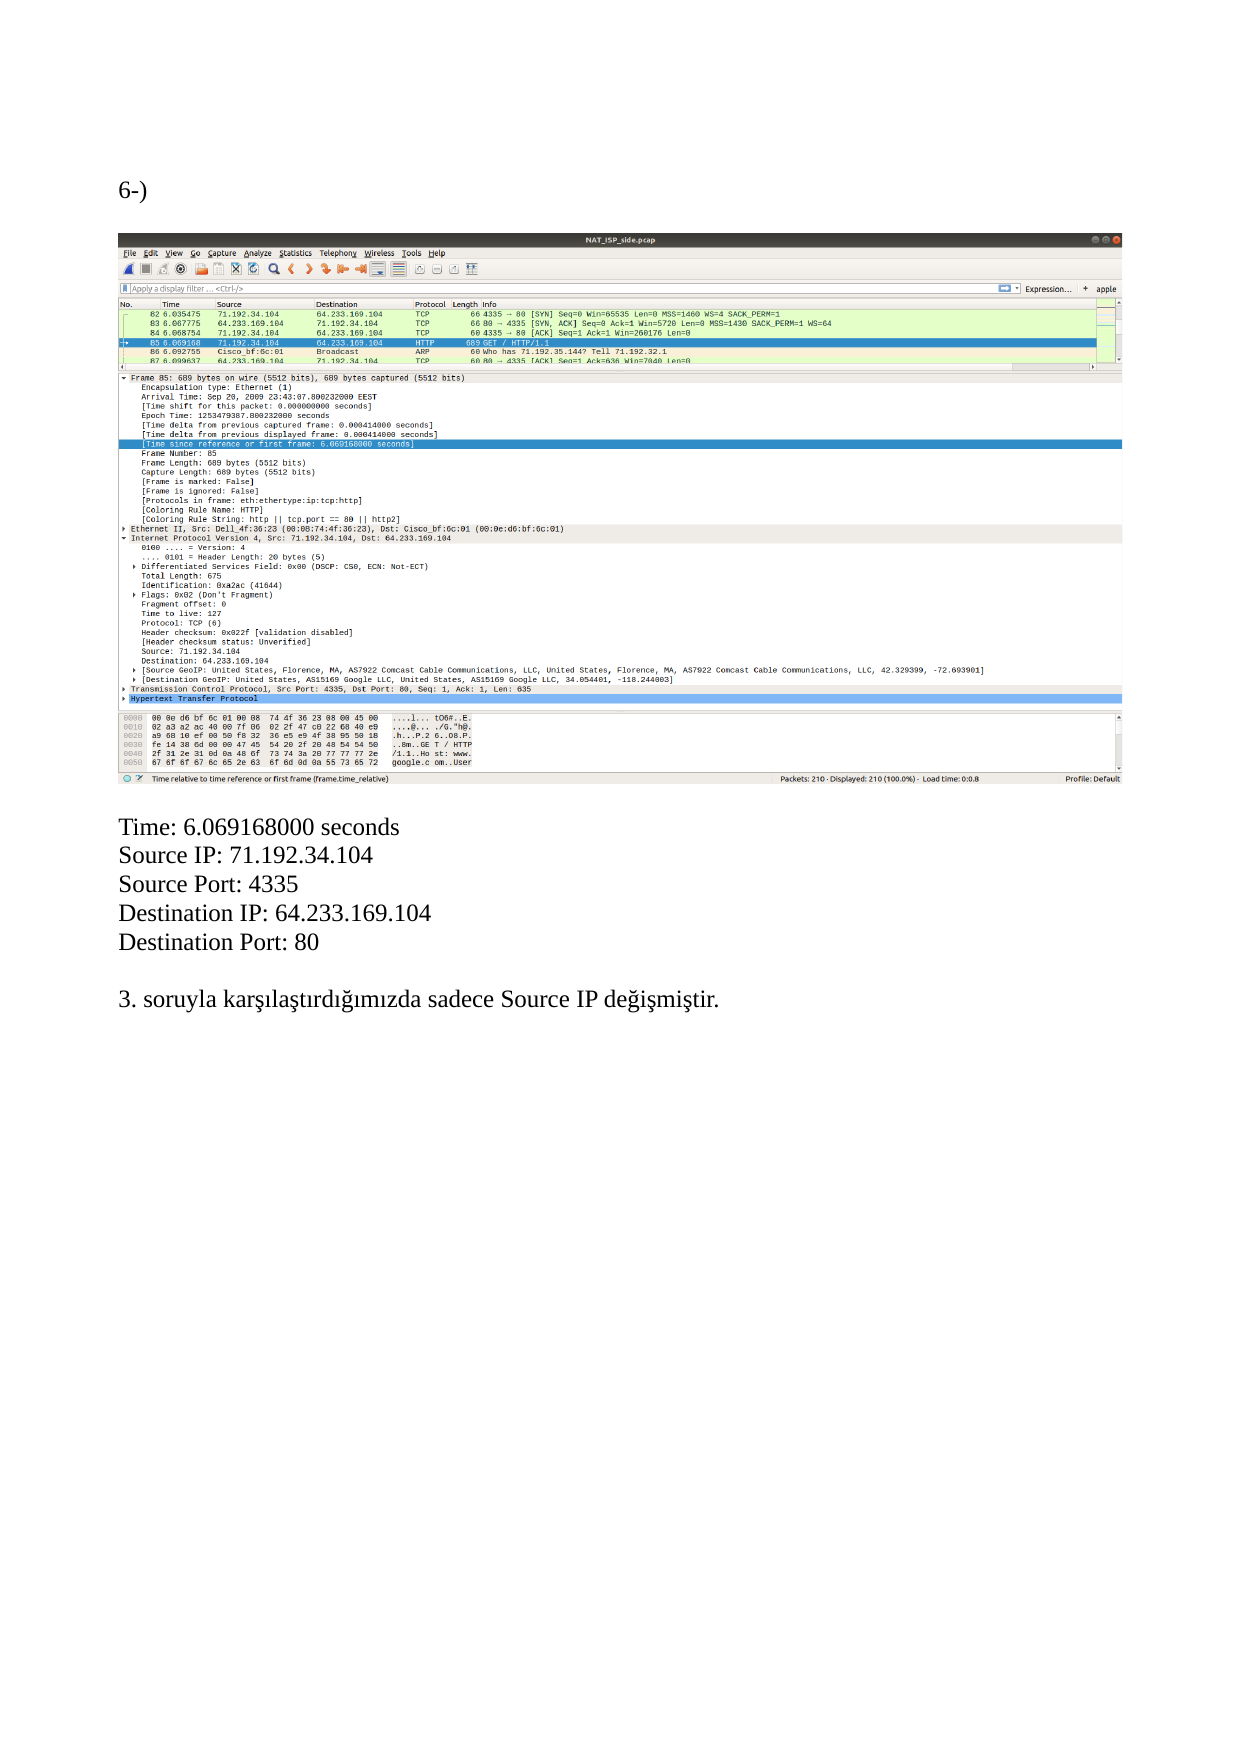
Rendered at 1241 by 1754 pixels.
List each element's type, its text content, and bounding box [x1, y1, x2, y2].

text Source IP: 71.192.34.104 [118, 841, 1122, 869]
text 6-) [118, 176, 1122, 204]
text Destination IP: 64.233.169.104 [118, 898, 1122, 927]
text Time: 6.069168000 seconds [118, 812, 1122, 841]
text Source Port: 4335 [118, 869, 1122, 898]
text Destination Port: 80 [118, 927, 1122, 956]
picture [118, 233, 1123, 784]
text 3. soruyla karşılaştırdığımızda sadece Source IP değişmiştir. [118, 984, 1122, 1013]
